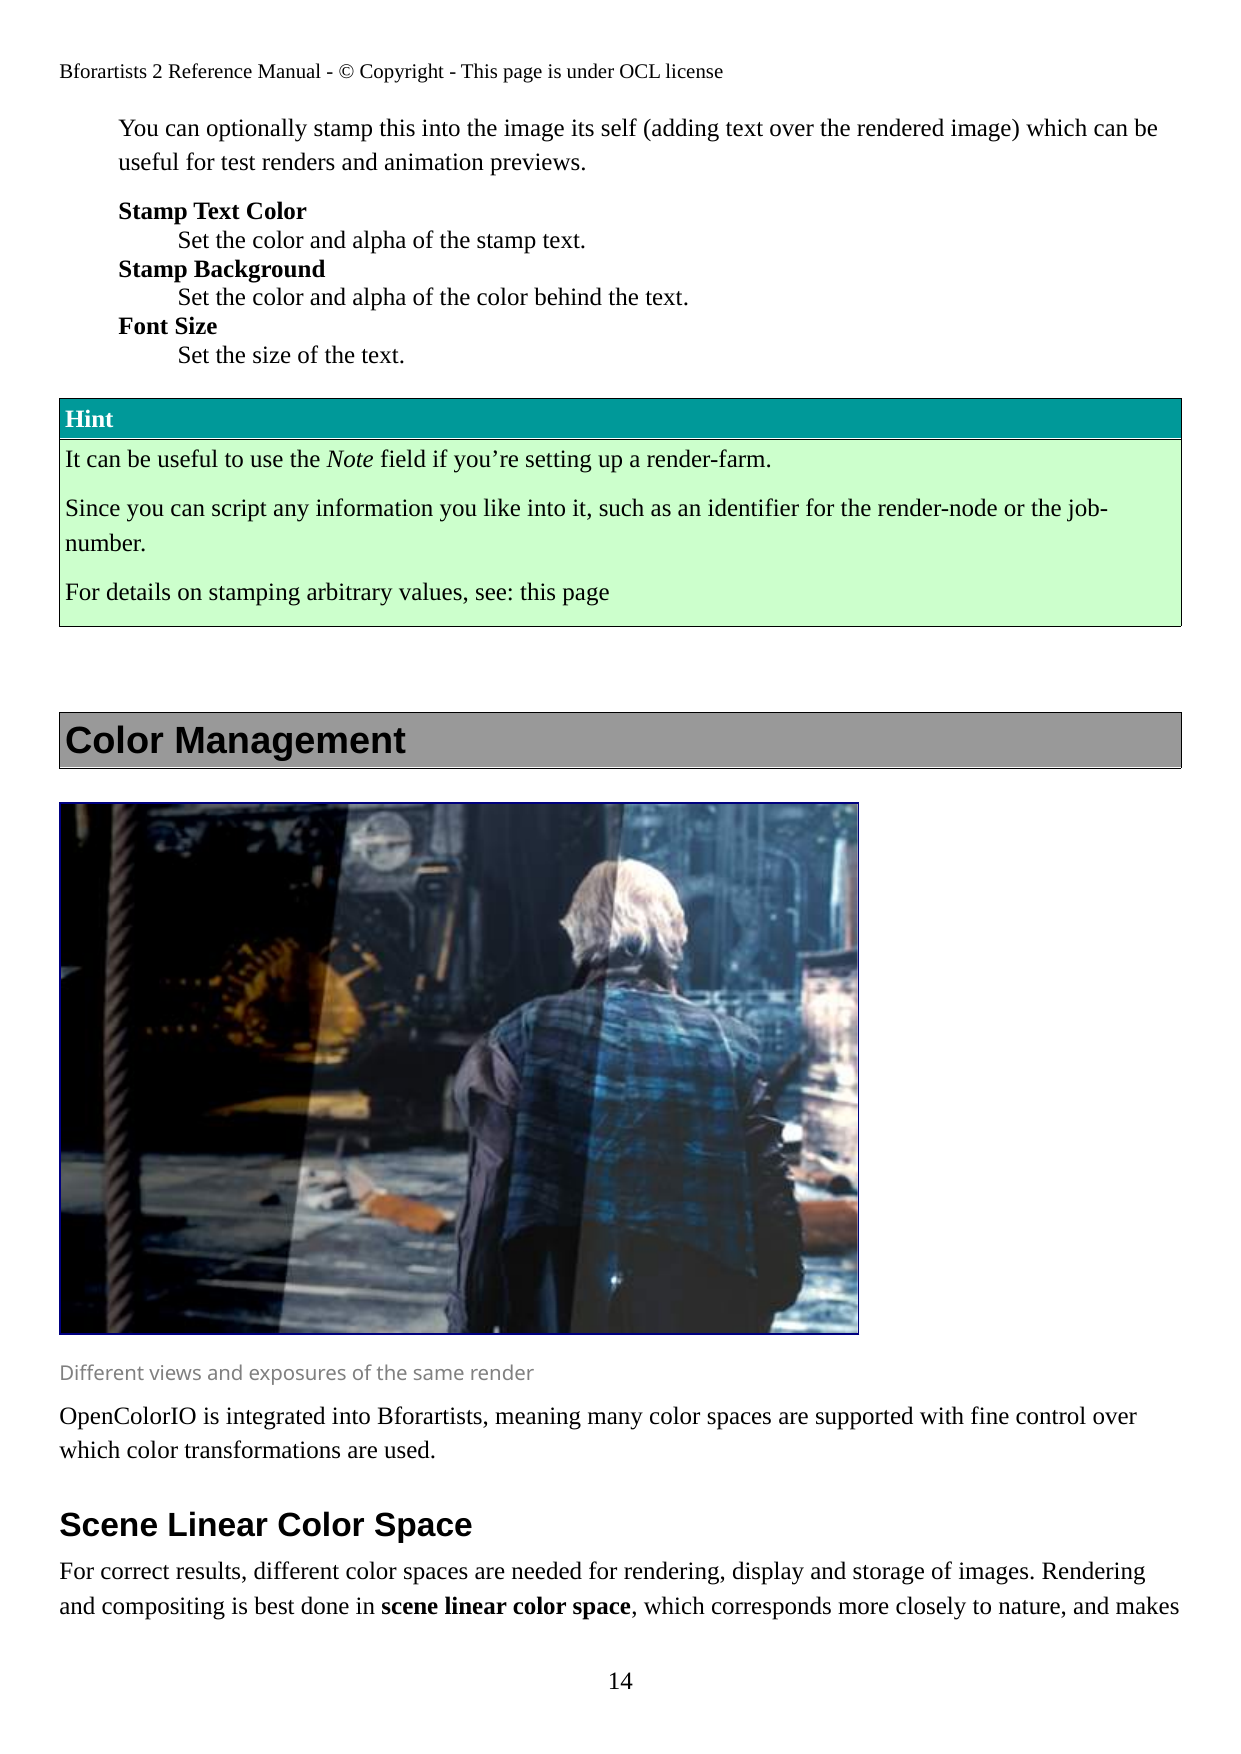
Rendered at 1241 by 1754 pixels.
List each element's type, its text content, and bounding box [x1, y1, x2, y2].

text OpenColorIO is integrated into Bforartists, meaning many color spaces are supported with fine control over which color transformations are used. [59, 1401, 1181, 1464]
subtitle Scene Linear Color Space [59, 1505, 1181, 1544]
list Set the color and alpha of the color behind the text. [177, 282, 1181, 311]
table_cell It can be useful to use the Note field if you’re setting up a render-farm. Since you can script any information you like into it, such as an identifier for the render-node or the job-number. For details on stamping arbitrary values, see: this page [60, 440, 1181, 626]
subtitle Stamp Text Color [118, 196, 1181, 225]
table_header Hint [60, 399, 1181, 438]
table_header Color Management [60, 713, 1181, 767]
subtitle Font Size [118, 311, 1181, 340]
list Set the color and alpha of the stamp text. [177, 225, 1181, 254]
list Set the size of the text. [177, 340, 1181, 369]
picture [61, 804, 858, 1333]
text You can optionally stamp this into the image its self (adding text over the rendered image) which can be useful for test renders and animation previews. [118, 113, 1181, 176]
text For correct results, different color spaces are needed for rendering, display and storage of images. Rendering and compositing is best done in scene linear color space, which corresponds more closely to nature, and makes [59, 1556, 1181, 1620]
text Different views and exposures of the same render [59, 1355, 1181, 1386]
subtitle Stamp Background [118, 254, 1181, 282]
